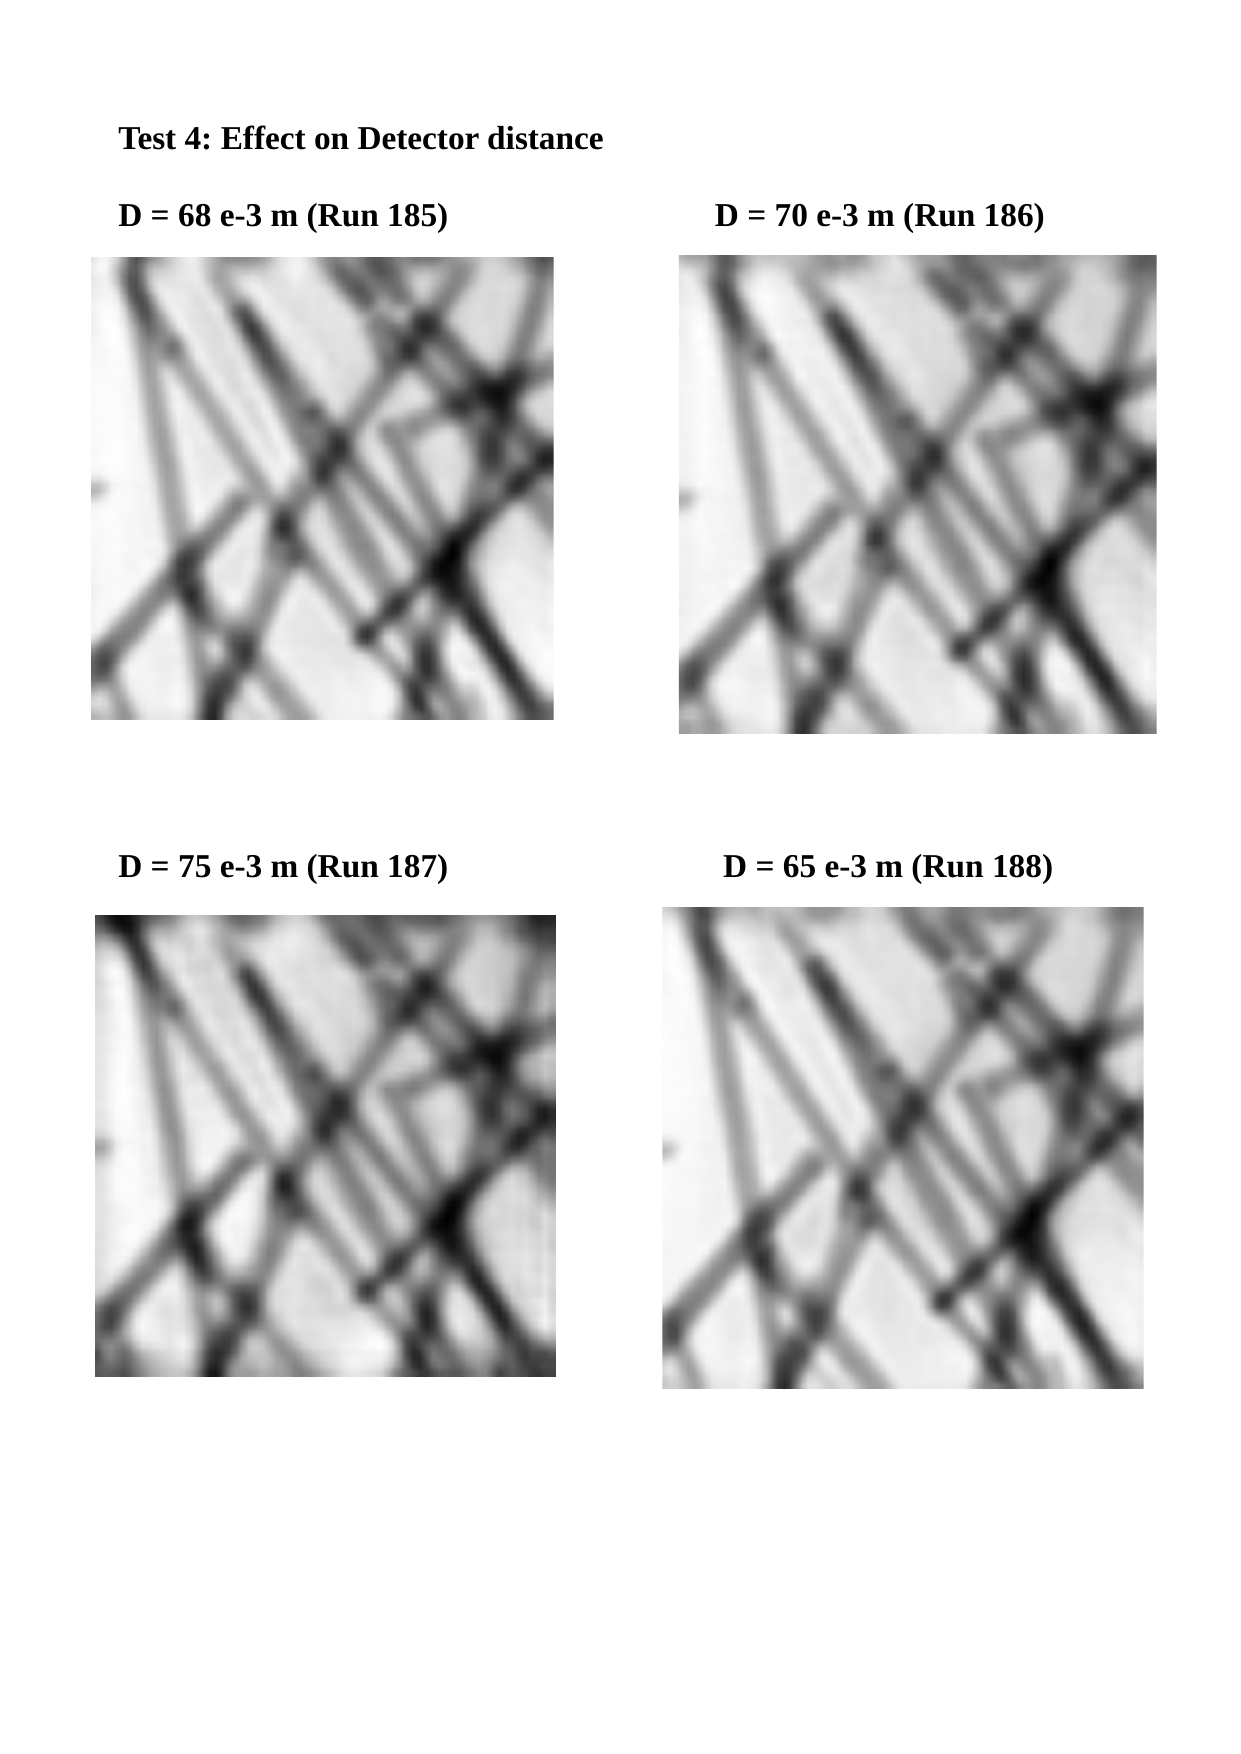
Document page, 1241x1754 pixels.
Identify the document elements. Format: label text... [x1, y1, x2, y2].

text D = 68 e-3 m (Run 185) D = 70 e-3 m (Run 186) [118, 195, 1122, 233]
picture [95, 915, 556, 1377]
picture [662, 907, 1144, 1389]
text D = 75 e-3 m (Run 187) D = 65 e-3 m (Run 188) [118, 846, 1122, 885]
picture [678, 255, 1157, 734]
text Test 4: Effect on Detector distance [118, 118, 1122, 156]
picture [91, 257, 554, 720]
